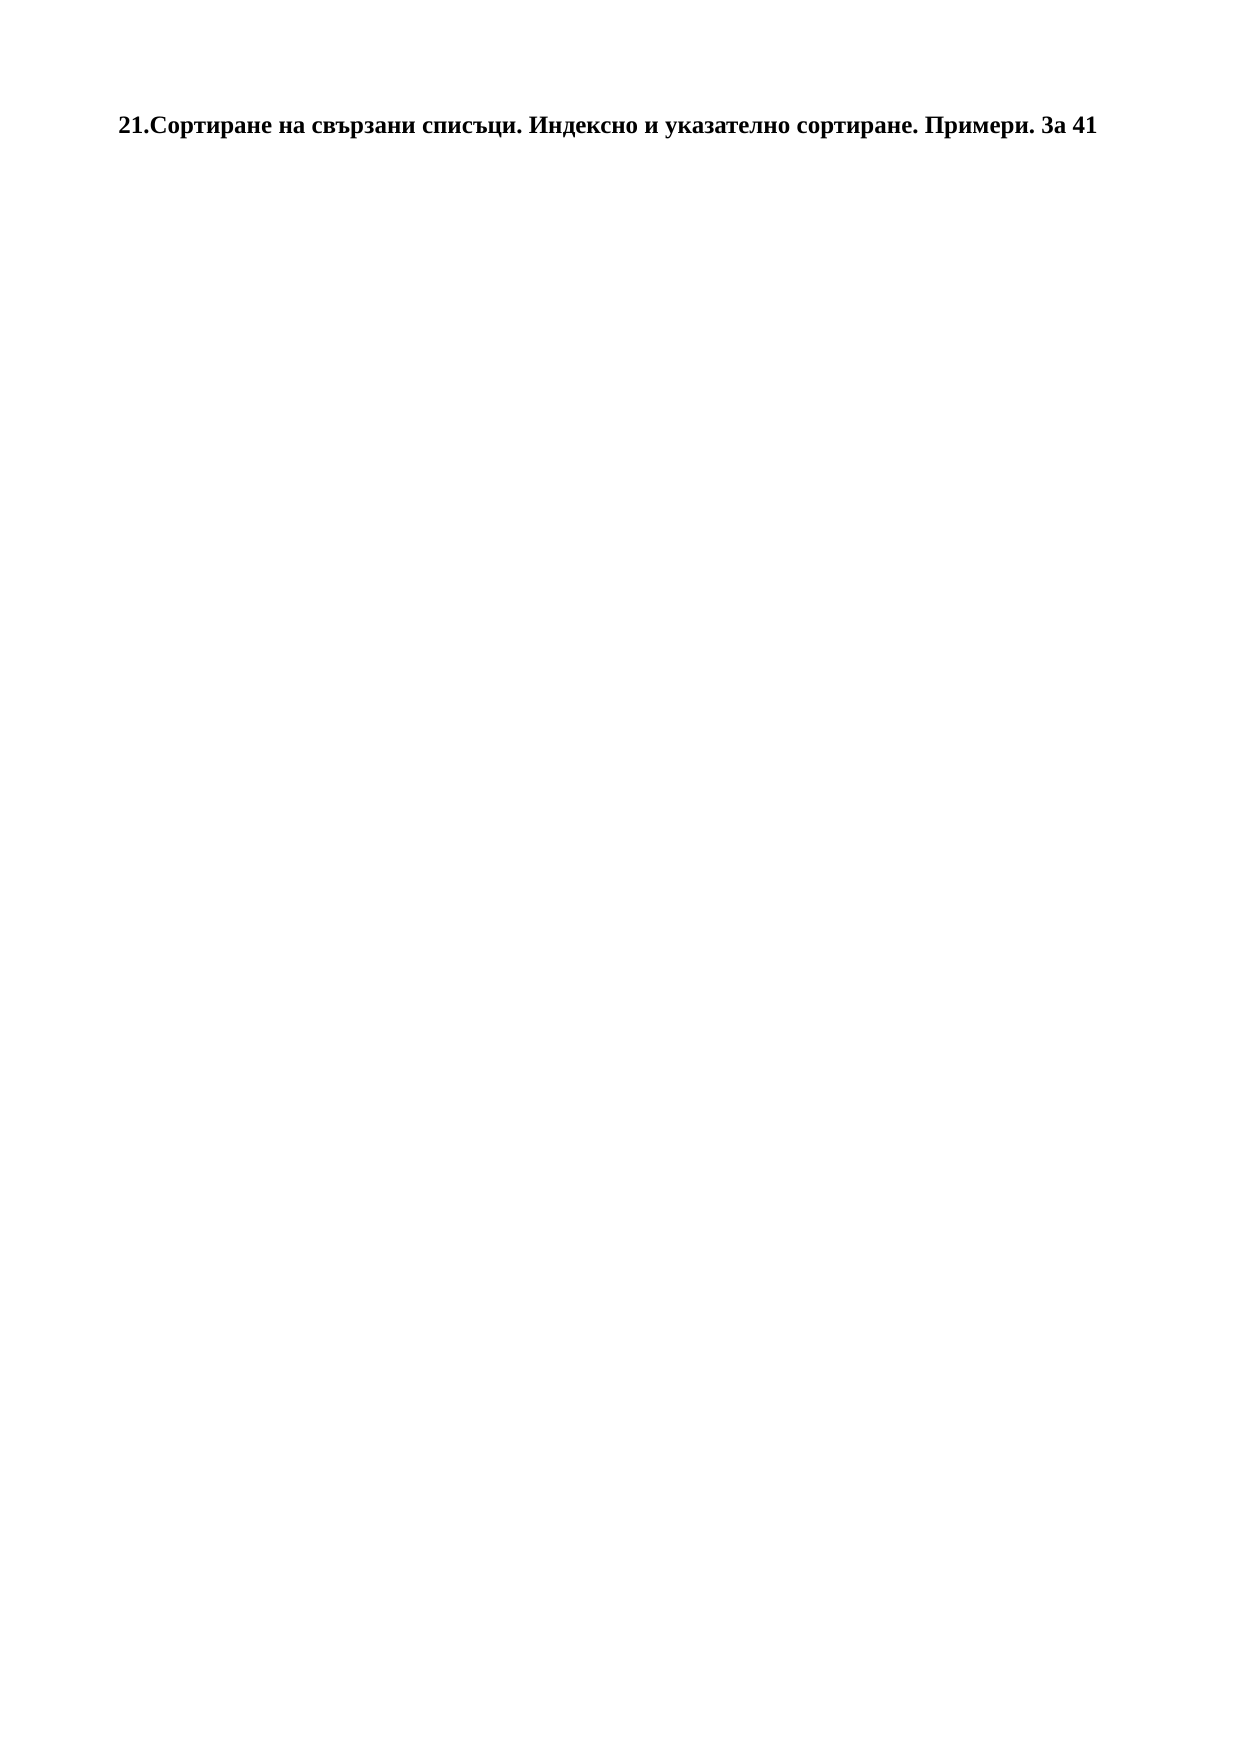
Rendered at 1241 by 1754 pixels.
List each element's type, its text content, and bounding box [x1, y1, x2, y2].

text 21.Сортиране на свързани списъци. Индексно и указателно сортиране. Примери. 3а 41 [118, 118, 1122, 137]
